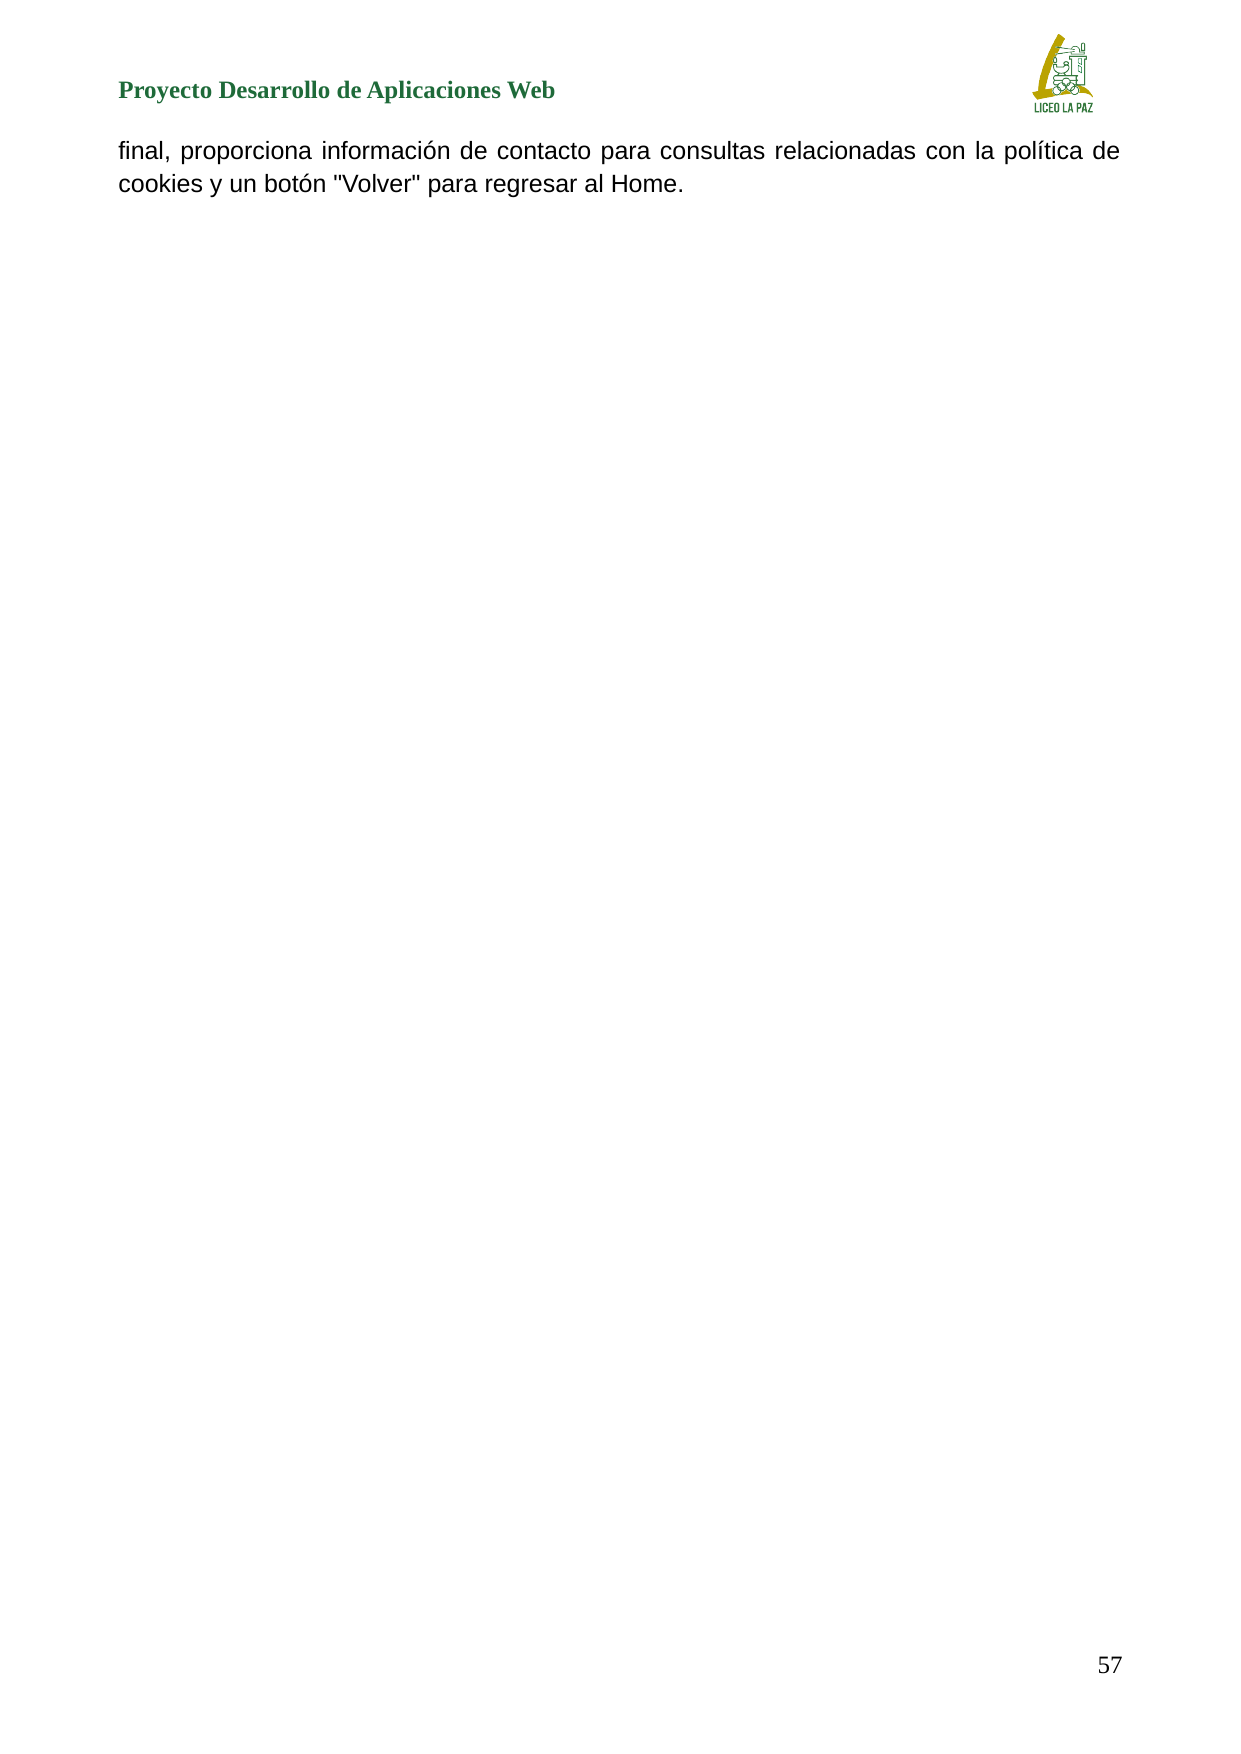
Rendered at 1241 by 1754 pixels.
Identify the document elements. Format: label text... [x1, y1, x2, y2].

picture [1025, 26, 1100, 121]
text final, proporciona información de contacto para consultas relacionadas con la política de cookies y un botón "Volver" para regresar al Home. [118, 136, 1122, 198]
